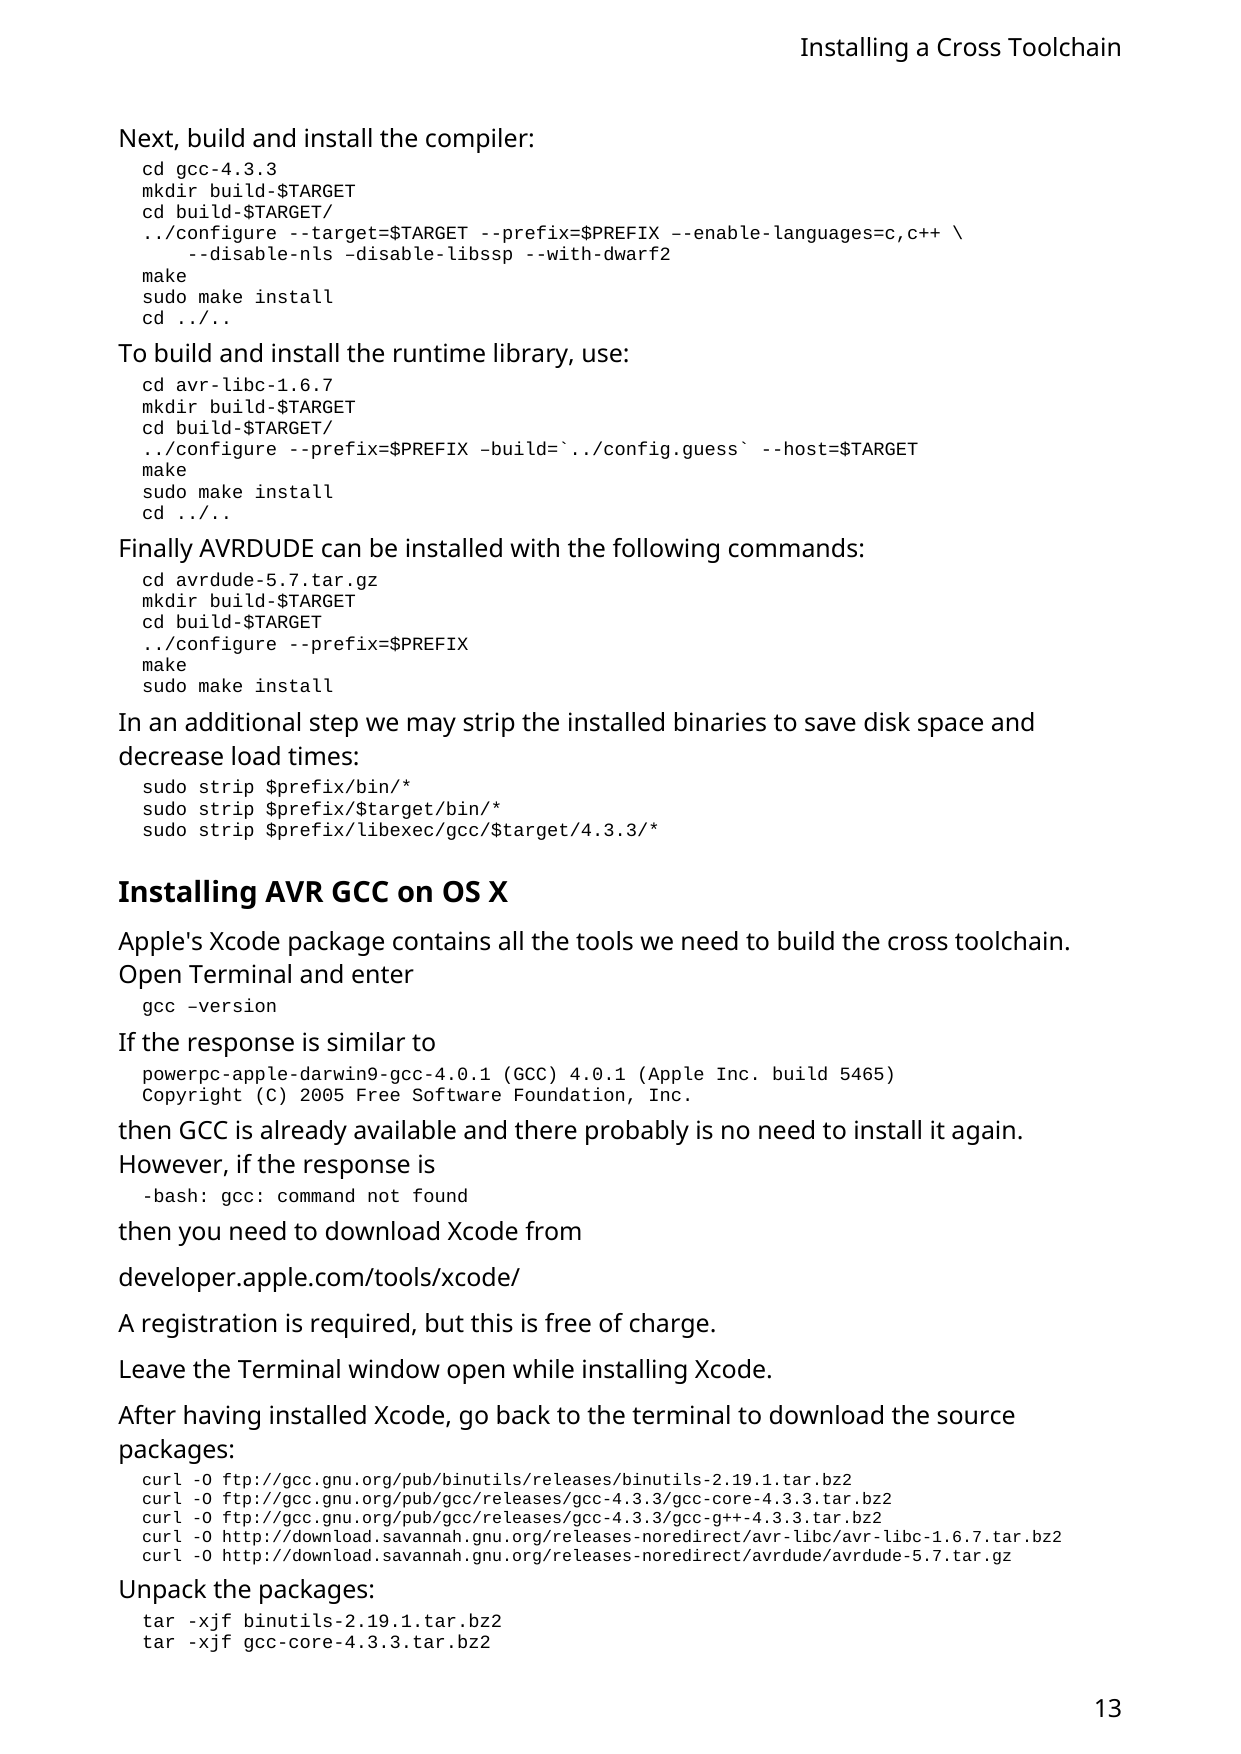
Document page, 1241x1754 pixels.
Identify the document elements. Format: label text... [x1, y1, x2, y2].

text mkdir build-$TARGET [142, 181, 1122, 203]
text ../configure --prefix=$PREFIX [142, 634, 1122, 656]
text gcc –version [142, 997, 1122, 1018]
text developer.apple.com/tools/xcode/ [118, 1260, 1122, 1294]
text Unpack the packages: [118, 1572, 1122, 1606]
text curl -O ftp://gcc.gnu.org/pub/binutils/releases/binutils-2.19.1.tar.bz2 [142, 1472, 1122, 1491]
text cd ../.. [142, 309, 1122, 330]
text mkdir build-$TARGET [142, 592, 1122, 613]
text sudo strip $prefix/bin/* [142, 778, 1122, 799]
text ../configure --prefix=$PREFIX –build=`../config.guess` --host=$TARGET [142, 440, 1122, 461]
text After having installed Xcode, go back to the terminal to download the source packages: [118, 1398, 1122, 1466]
text powerpc-apple-darwin9-gcc-4.0.1 (GCC) 4.0.1 (Apple Inc. build 5465) [142, 1064, 1122, 1086]
text curl -O ftp://gcc.gnu.org/pub/gcc/releases/gcc-4.3.3/gcc-g++-4.3.3.tar.bz2 [142, 1509, 1122, 1528]
text sudo strip $prefix/libexec/gcc/$target/4.3.3/* [142, 821, 1122, 842]
text tar -xjf binutils-2.19.1.tar.bz2 [142, 1612, 1122, 1633]
text sudo make install [142, 288, 1122, 309]
text curl -O http://download.savannah.gnu.org/releases-noredirect/avrdude/avrdude-5.7.tar.gz [142, 1547, 1122, 1566]
text In an additional step we may strip the installed binaries to save disk space and decrease load times: [118, 704, 1122, 772]
text cd avr-libc-1.6.7 [142, 376, 1122, 397]
text cd avrdude-5.7.tar.gz [142, 571, 1122, 592]
text Finally AVRDUDE can be installed with the following commands: [118, 531, 1122, 565]
text --disable-nls –disable-libssp --with-dwarf2 [142, 245, 1122, 266]
text make [142, 266, 1122, 288]
text Leave the Terminal window open while installing Xcode. [118, 1352, 1122, 1386]
text cd build-$TARGET/ [142, 419, 1122, 440]
text cd build-$TARGET/ [142, 203, 1122, 224]
text Copyright (C) 2005 Free Software Foundation, Inc. [142, 1086, 1122, 1107]
text curl -O ftp://gcc.gnu.org/pub/gcc/releases/gcc-4.3.3/gcc-core-4.3.3.tar.bz2 [142, 1491, 1122, 1509]
text Apple's Xcode package contains all the tools we need to build the cross toolchain. Open Terminal and enter [118, 923, 1122, 991]
text tar -xjf gcc-core-4.3.3.tar.bz2 [142, 1633, 1122, 1654]
text make [142, 656, 1122, 677]
text make [142, 461, 1122, 482]
text If the response is similar to [118, 1024, 1122, 1058]
text Next, build and install the compiler: [118, 120, 1122, 154]
text To build and install the runtime library, use: [118, 336, 1122, 370]
text A registration is required, but this is free of charge. [118, 1306, 1122, 1340]
text sudo make install [142, 677, 1122, 698]
text sudo strip $prefix/$target/bin/* [142, 799, 1122, 821]
text mkdir build-$TARGET [142, 397, 1122, 419]
text cd build-$TARGET [142, 613, 1122, 634]
subtitle Installing AVR GCC on OS X [118, 872, 1122, 911]
text then you need to download Xcode from [118, 1214, 1122, 1248]
text sudo make install [142, 482, 1122, 504]
text ../configure --target=$TARGET --prefix=$PREFIX –-enable-languages=c,c++ \ [142, 224, 1122, 245]
text cd ../.. [142, 504, 1122, 525]
text cd gcc-4.3.3 [142, 160, 1122, 181]
text then GCC is already available and there probably is no need to install it again. However, if the response is [118, 1113, 1122, 1181]
text -bash: gcc: command not found [142, 1187, 1122, 1208]
text curl -O http://download.savannah.gnu.org/releases-noredirect/avr-libc/avr-libc-1.6.7.tar.bz2 [142, 1528, 1122, 1547]
